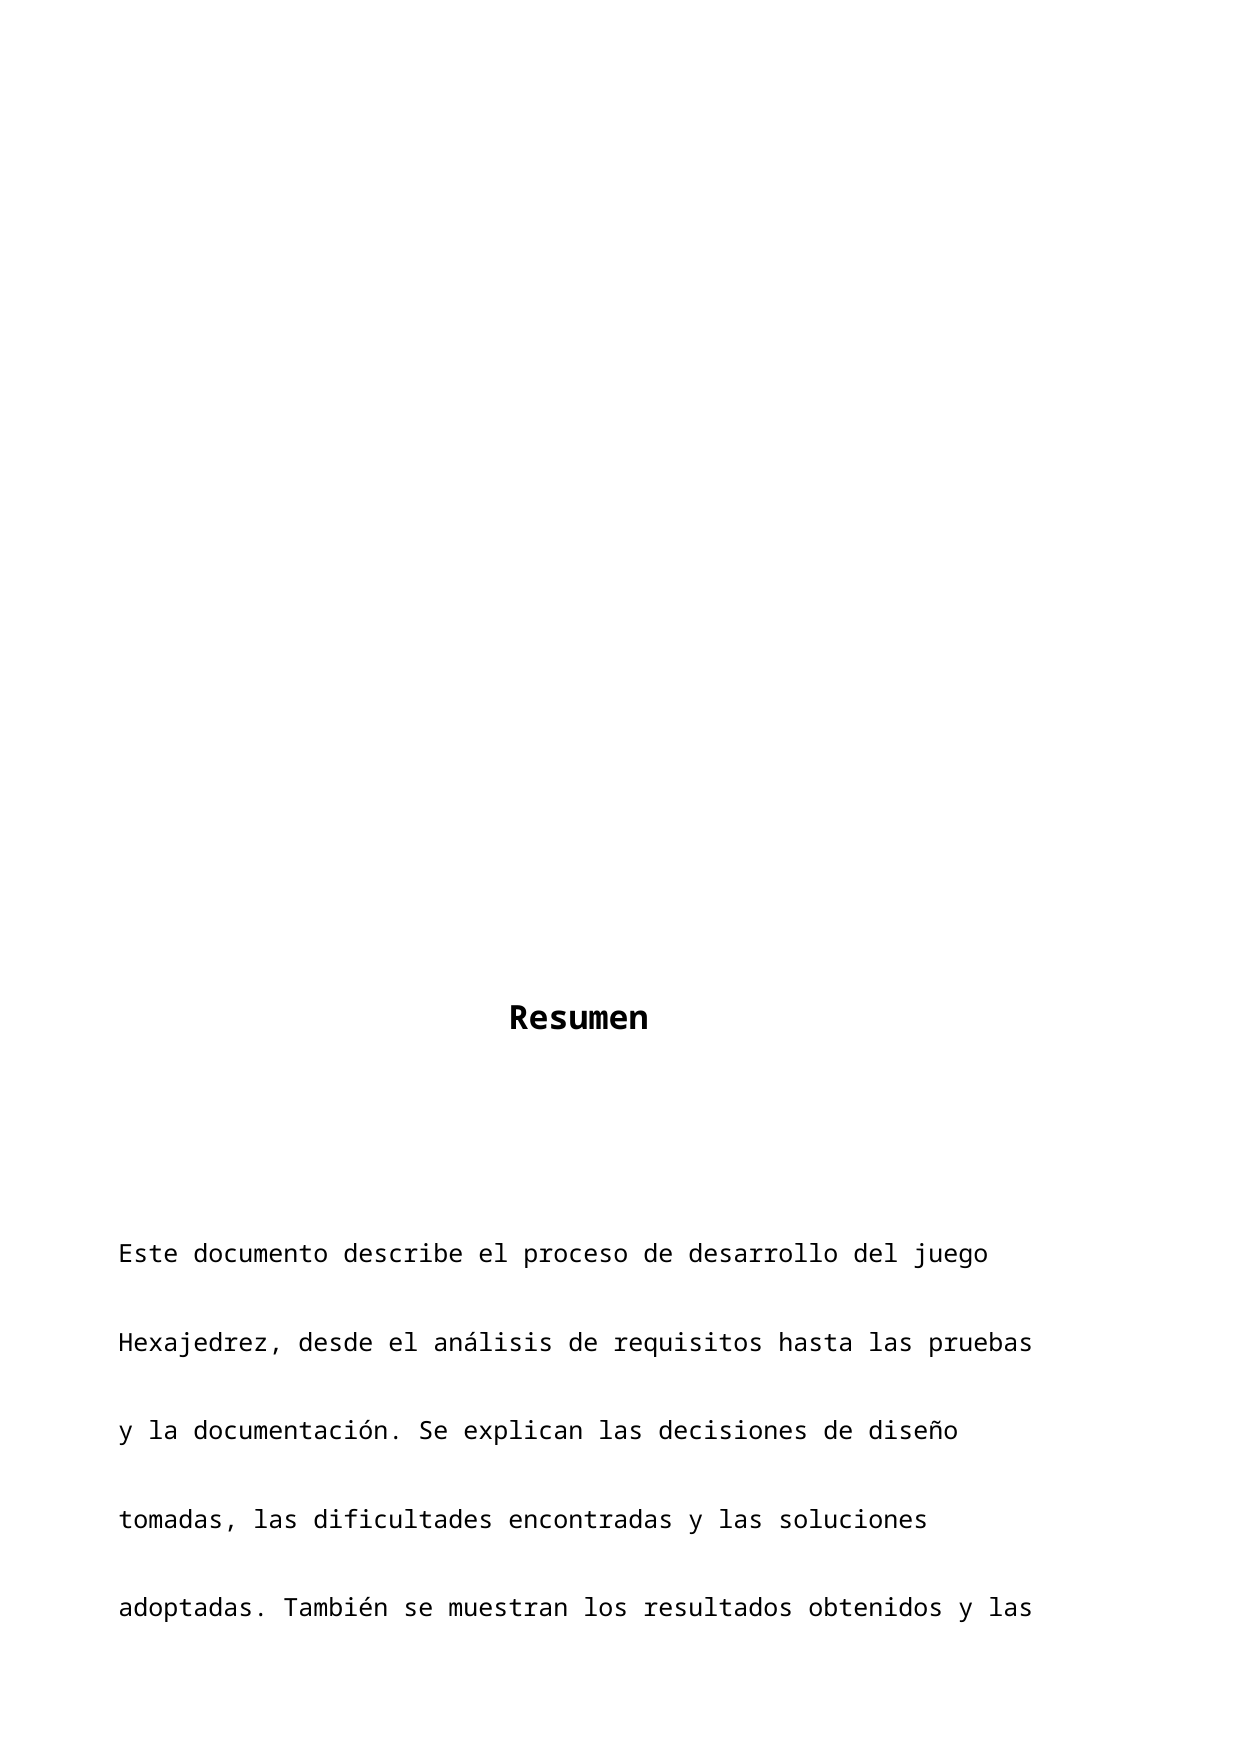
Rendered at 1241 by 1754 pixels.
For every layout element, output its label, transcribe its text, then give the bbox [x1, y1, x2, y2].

text Este documento describe el proceso de desarrollo del juego Hexajedrez, desde el análisis de requisitos hasta las pruebas y la documentación. Se explican las decisiones de diseño tomadas, las dificultades encontradas y las soluciones adoptadas. También se muestran los resultados obtenidos y las [118, 1236, 1038, 1624]
text Resumen [118, 994, 1038, 1039]
